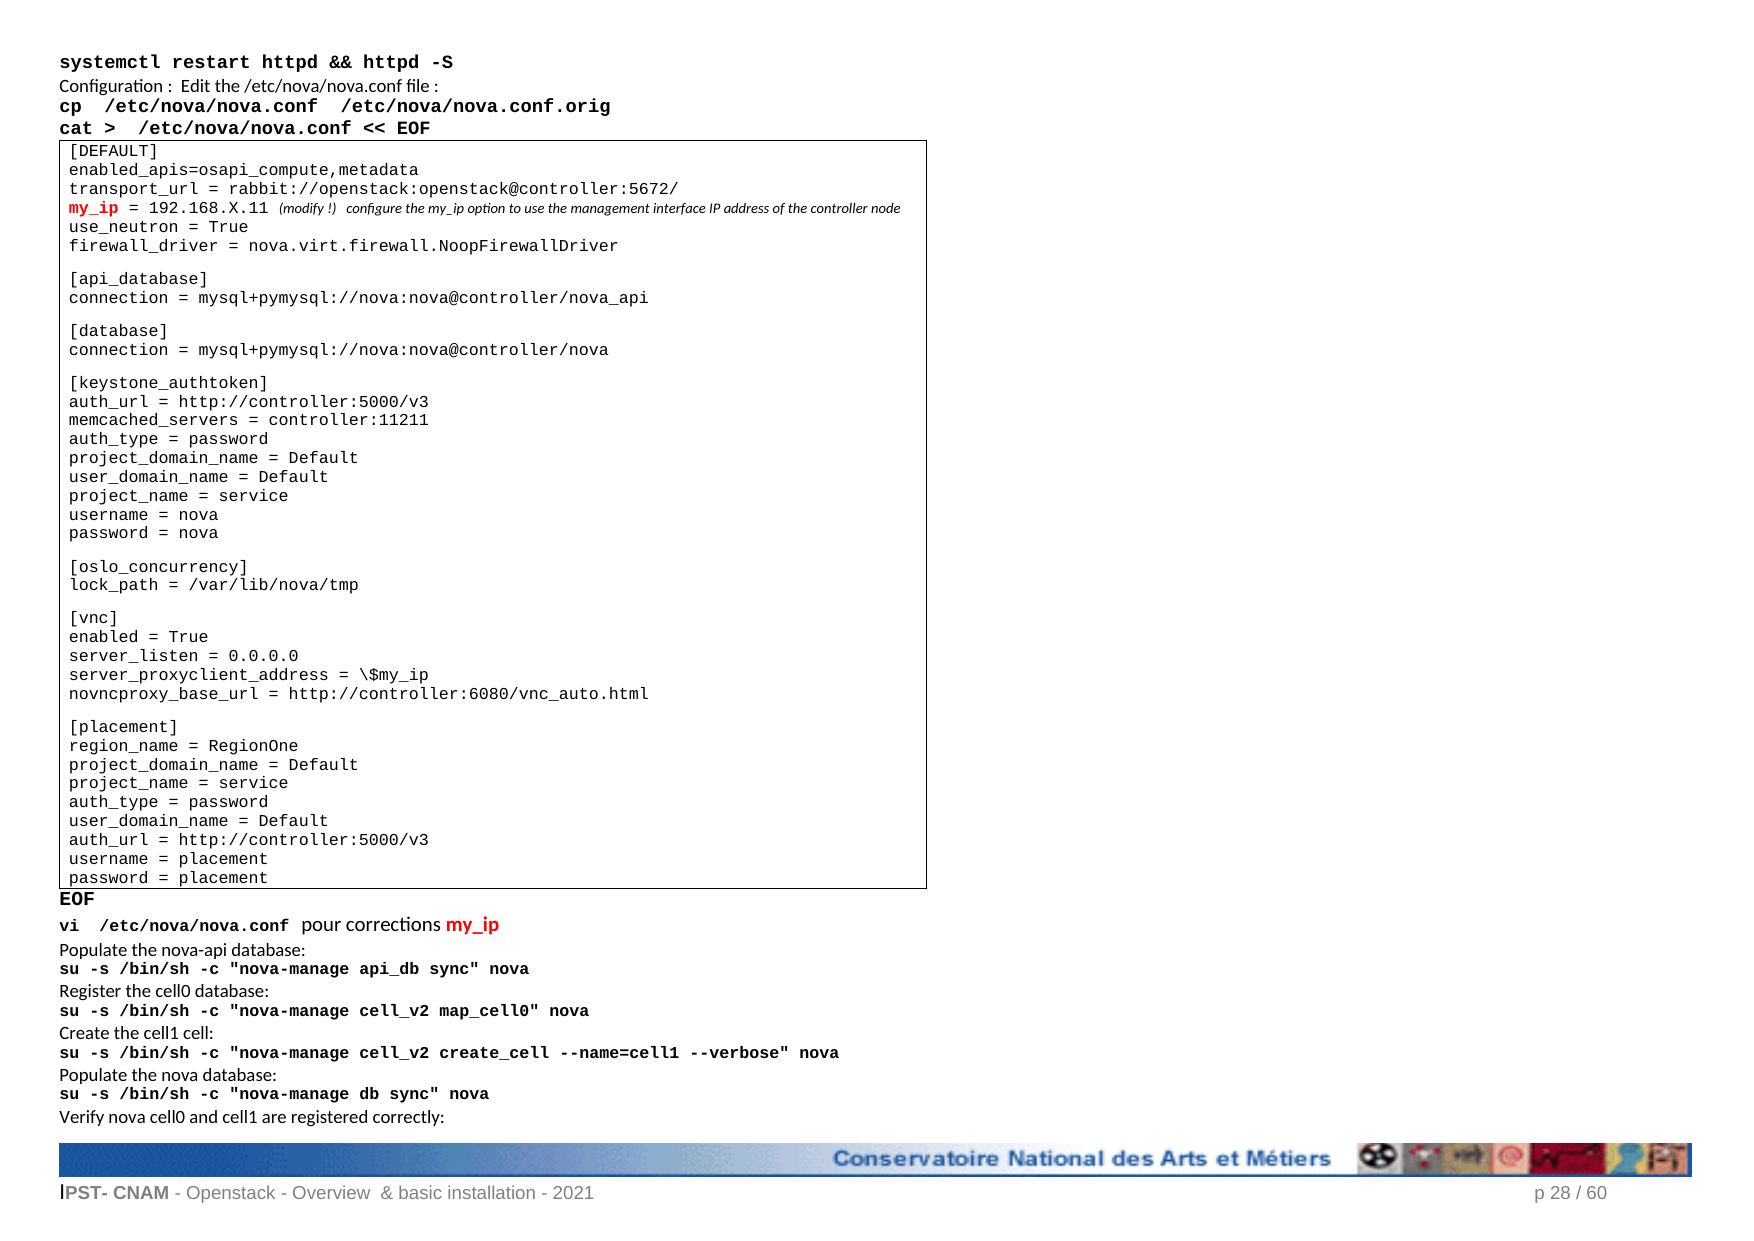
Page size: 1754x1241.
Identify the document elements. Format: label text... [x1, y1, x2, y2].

text cp /etc/nova/nova.conf /etc/nova/nova.conf.orig [59, 97, 1695, 118]
text auth_type = password [60, 791, 926, 809]
text su -s /bin/sh -c "nova-manage cell_v2 create_cell --name=cell1 --verbose" nova [59, 1044, 1695, 1063]
text Create the cell1 cell: [59, 1021, 1695, 1044]
text project_domain_name = Default [60, 447, 926, 465]
text Populate the nova-api database: [59, 938, 1695, 961]
text username = nova [60, 503, 926, 522]
text user_domain_name = Default [60, 465, 926, 484]
text su -s /bin/sh -c "nova-manage api_db sync" nova [59, 961, 1695, 979]
text [DEFAULT] [60, 141, 926, 159]
text connection = mysql+pymysql://nova:nova@controller/nova_api [60, 286, 926, 308]
text systemctl restart httpd && httpd -S [59, 53, 1695, 74]
text [vnc] [60, 607, 926, 626]
text user_domain_name = Default [60, 809, 926, 828]
text server_proxyclient_address = \$my_ip [60, 663, 926, 682]
text server_listen = 0.0.0.0 [60, 644, 926, 663]
text [oslo_concurrency] [60, 555, 926, 574]
text Populate the nova database: [59, 1063, 1695, 1086]
text su -s /bin/sh -c "nova-manage cell_v2 map_cell0" nova [59, 1002, 1695, 1021]
text [database] [60, 319, 926, 338]
text EOF [59, 889, 1695, 912]
text Register the cell0 database: [59, 979, 1695, 1002]
text [api_database] [60, 267, 926, 286]
text memcached_servers = controller:11211 [60, 409, 926, 428]
text connection = mysql+pymysql://nova:nova@controller/nova [60, 338, 926, 360]
text su -s /bin/sh -c "nova-manage db sync" nova [59, 1086, 1695, 1105]
text project_domain_name = Default [60, 753, 926, 772]
text password = nova [60, 522, 926, 544]
text auth_url = http://controller:5000/v3 [60, 828, 926, 847]
text project_name = service [60, 484, 926, 503]
text enabled = True [60, 626, 926, 644]
text novncproxy_base_url = http://controller:6080/vnc_auto.html [60, 682, 926, 704]
text transport_url = rabbit://openstack:openstack@controller:5672/ [60, 177, 926, 196]
text project_name = service [60, 772, 926, 791]
text Configuration : Edit the /etc/nova/nova.conf file : [59, 74, 1695, 97]
text lock_path = /var/lib/nova/tmp [60, 574, 926, 596]
text [keystone_authtoken] [60, 371, 926, 390]
text my_ip = 192.168.X.11 (modify !) configure the my_ip option to use the management interface IP address of the controller node [60, 196, 926, 216]
text [placement] [60, 715, 926, 734]
text auth_url = http://controller:5000/v3 [60, 390, 926, 409]
text auth_type = password [60, 428, 926, 447]
text enabled_apis=osapi_compute,metadata [60, 159, 926, 177]
text cat > /etc/nova/nova.conf << EOF [59, 118, 1695, 140]
text username = placement [60, 847, 926, 866]
text Verify nova cell0 and cell1 are registered correctly: [59, 1105, 1695, 1128]
text firewall_driver = nova.virt.firewall.NoopFirewallDriver [60, 234, 926, 256]
text password = placement [60, 866, 926, 888]
text region_name = RegionOne [60, 734, 926, 753]
text use_neutron = True [60, 216, 926, 234]
text vi /etc/nova/nova.conf pour corrections my_ip [59, 912, 1695, 938]
